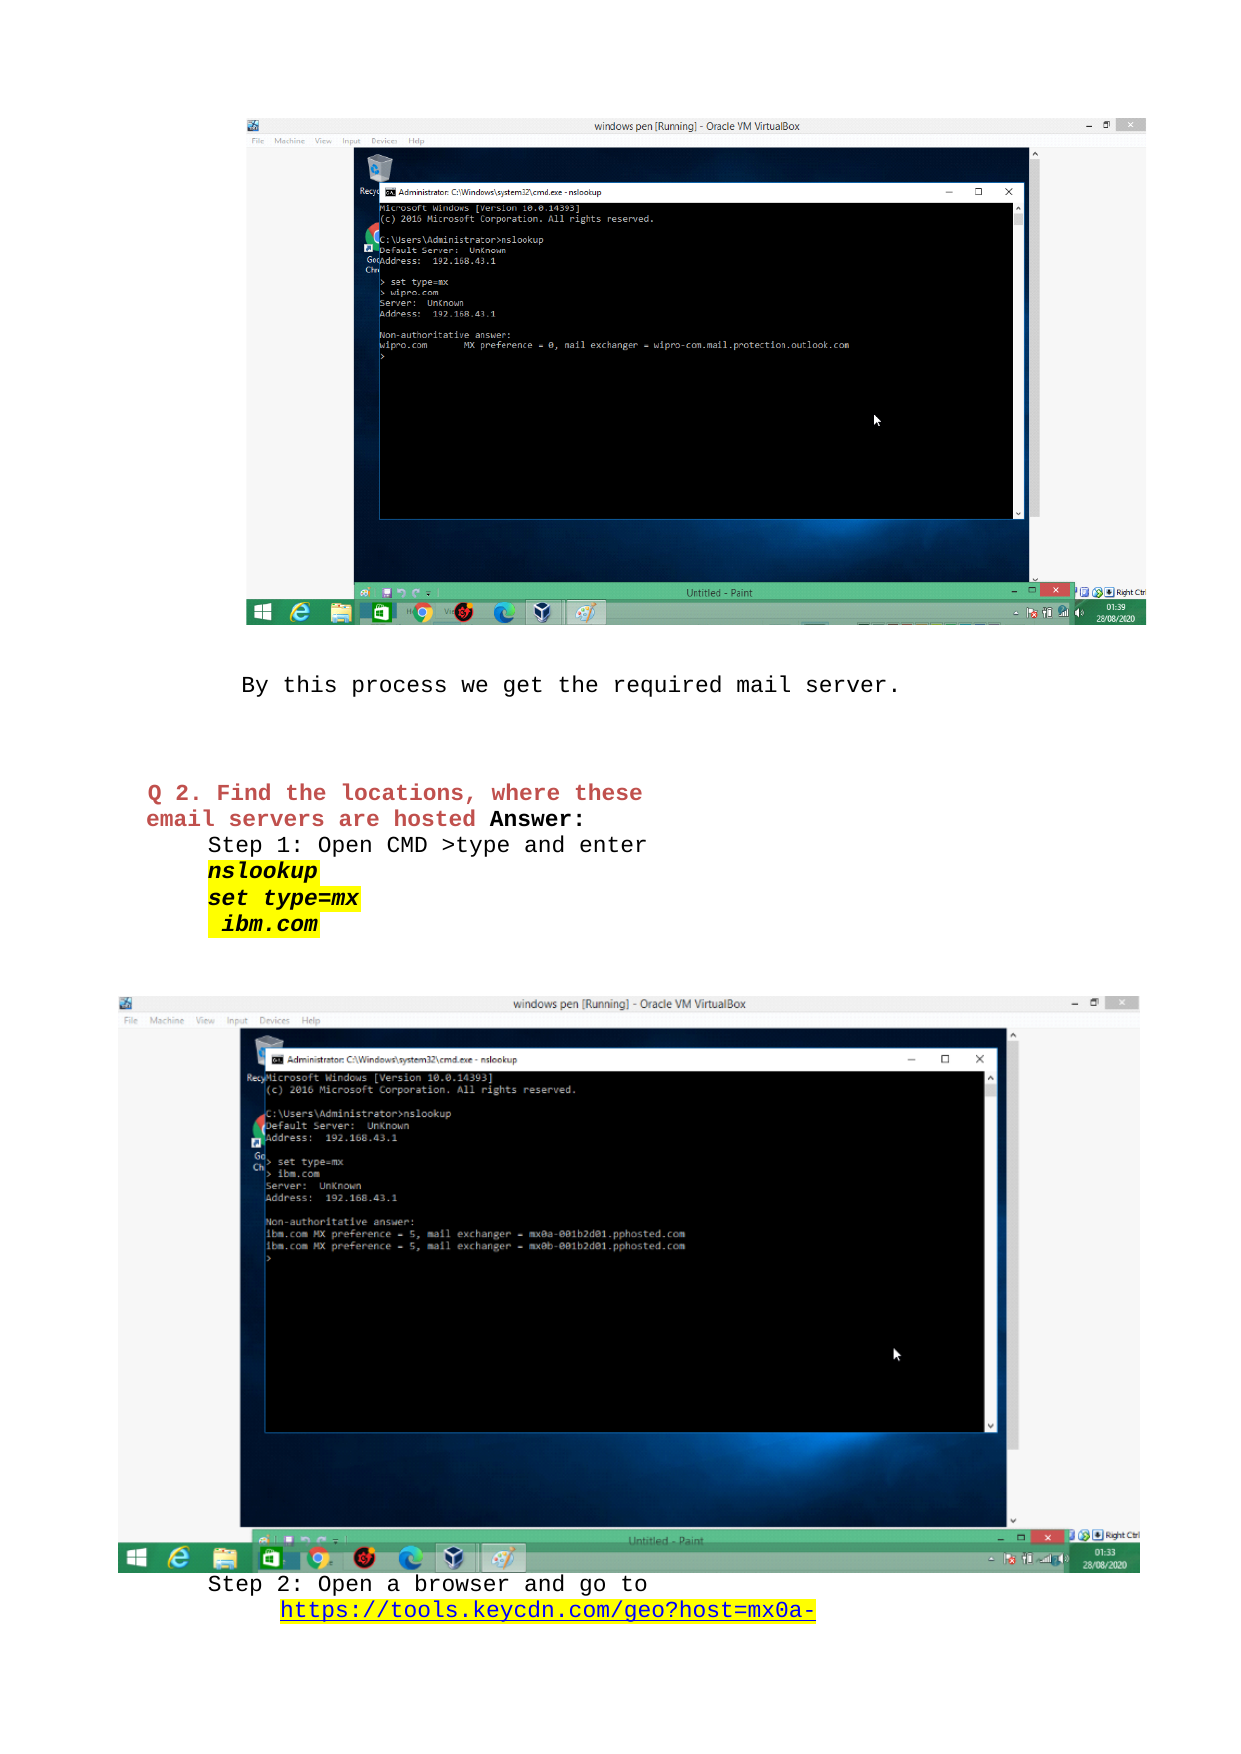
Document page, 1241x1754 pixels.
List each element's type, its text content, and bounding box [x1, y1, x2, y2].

text set type=mx [208, 886, 1122, 912]
text nslookup [208, 859, 1122, 886]
text Step 1: Open CMD >type and enter [208, 833, 1122, 859]
text ibm.com [208, 912, 1122, 938]
text By this process we get the required mail server. [241, 673, 1122, 699]
text Q 2. Find the locations, where these email servers are hosted Answer: [146, 781, 688, 833]
text Step 2: Open a browser and go to https://tools.keycdn.com/geo?host=mx0a- [208, 1573, 1032, 1624]
